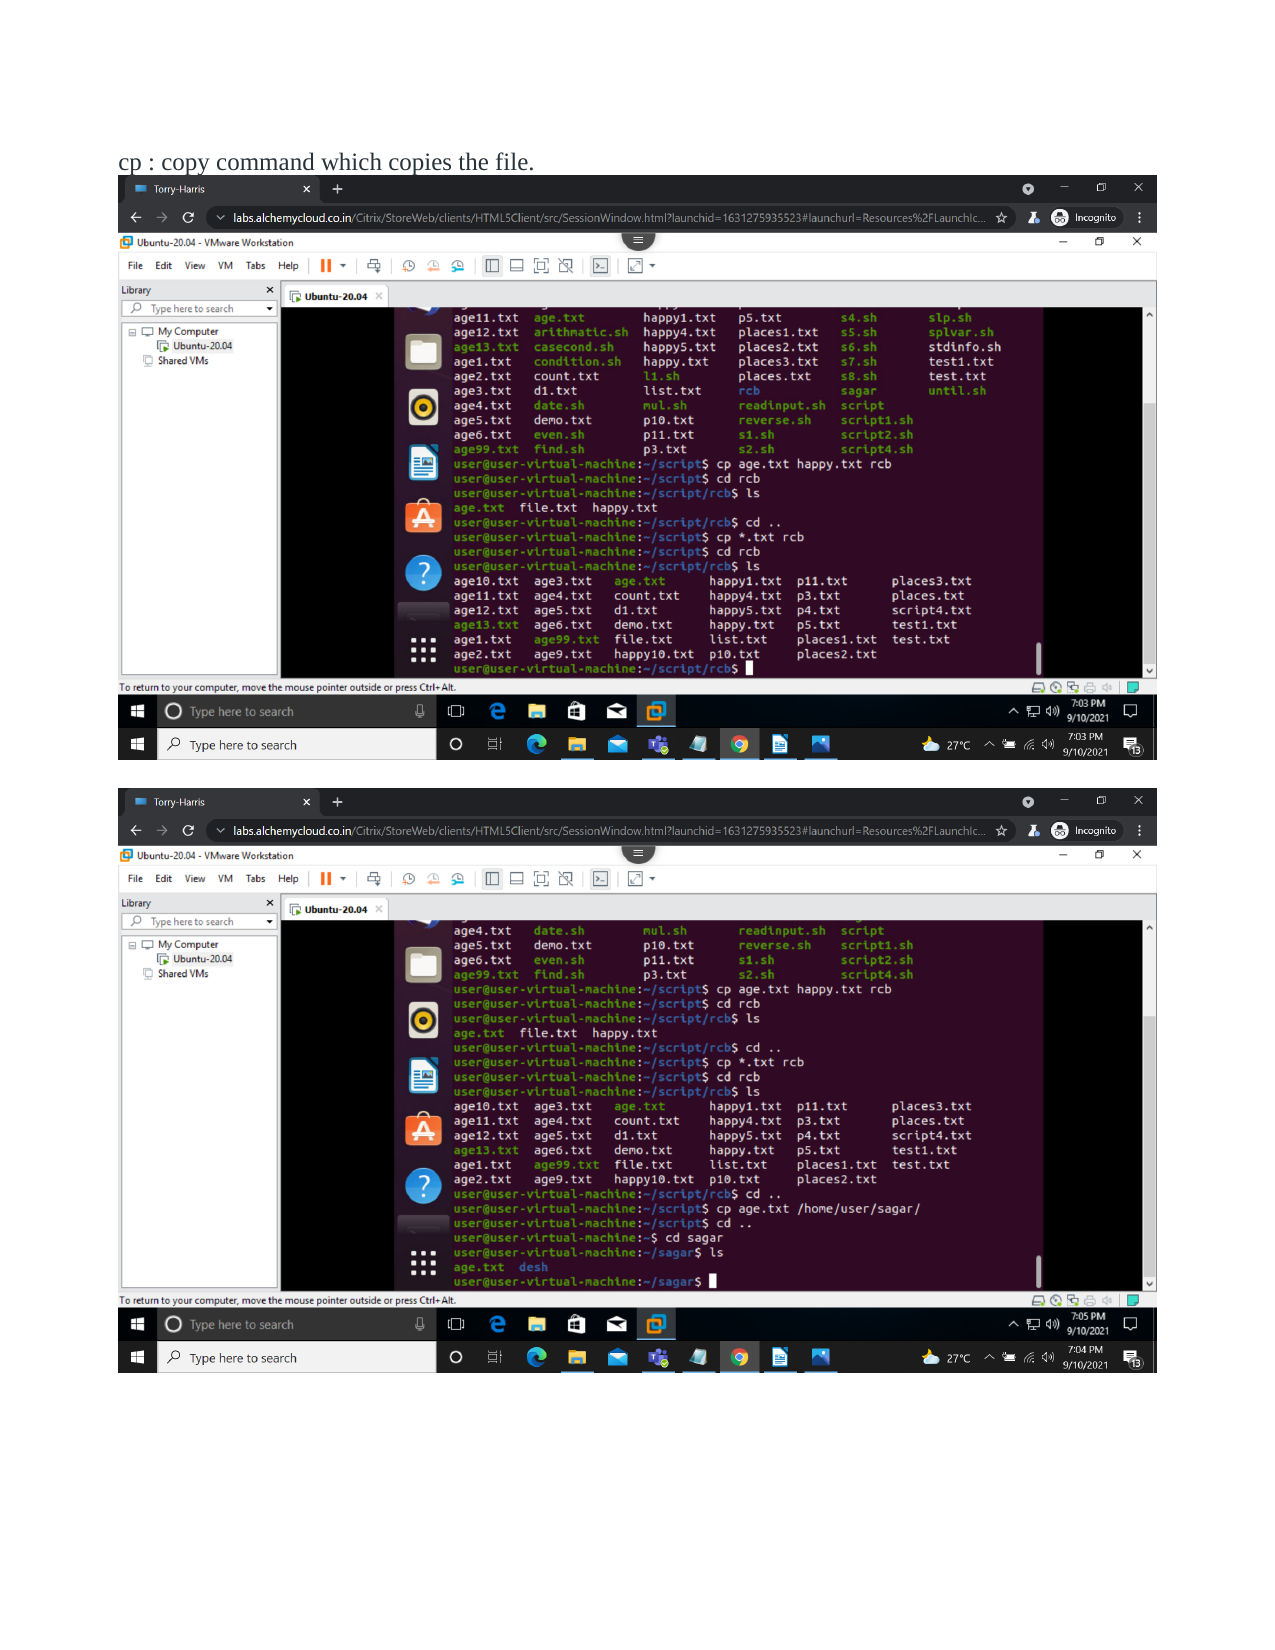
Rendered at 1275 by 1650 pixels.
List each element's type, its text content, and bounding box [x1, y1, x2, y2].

picture [118, 175, 1157, 760]
picture [118, 788, 1157, 1373]
text cp : copy command which copies the file. [118, 147, 1157, 175]
